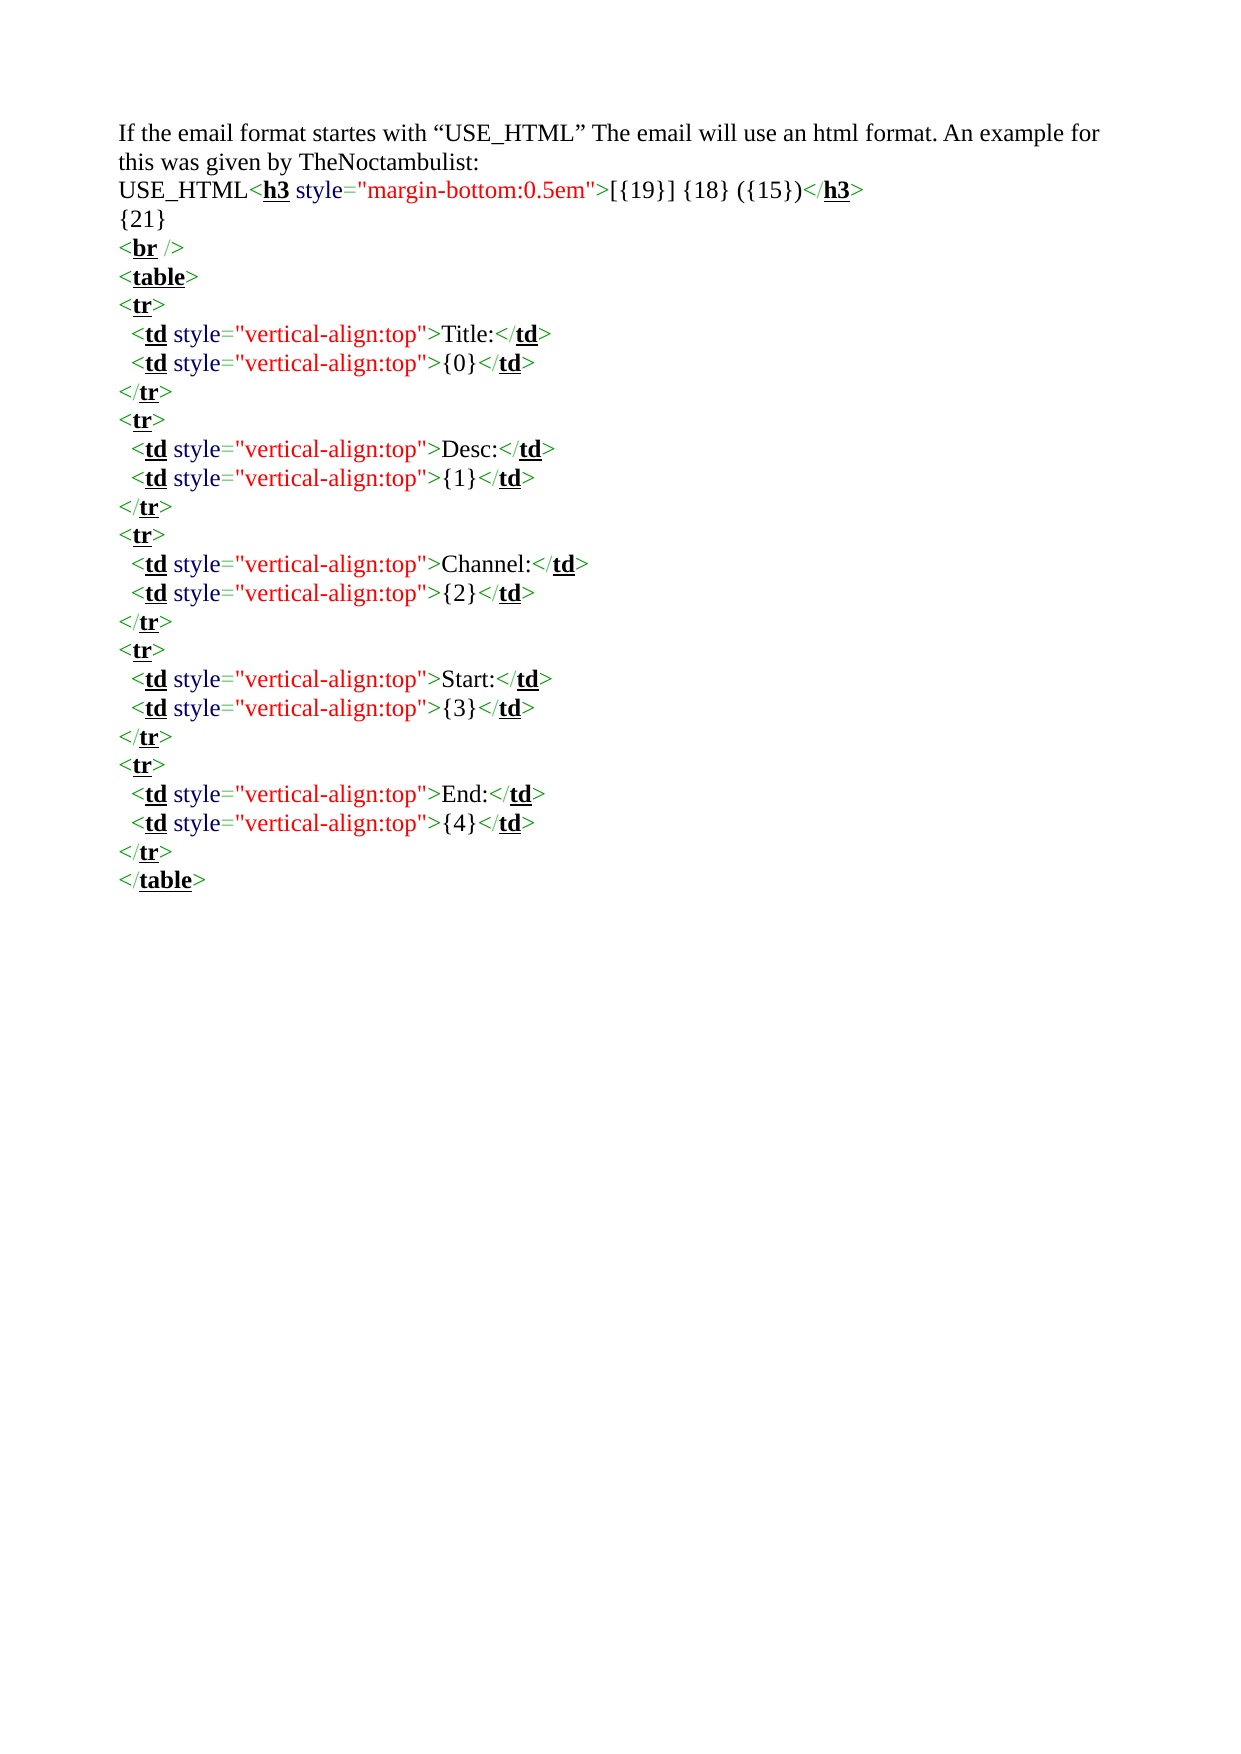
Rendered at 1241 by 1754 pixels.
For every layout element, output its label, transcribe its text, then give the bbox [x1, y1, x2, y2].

text USE_HTML<h3 style="margin-bottom:0.5em">[{19}] {18} ({15})</h3> {21} <br /> <table> <tr> <td style="vertical-align:top">Title:</td> <td style="vertical-align:top">{0}</td> </tr> <tr> <td style="vertical-align:top">Desc:</td> <td style="vertical-align:top">{1}</td> </tr> <tr> <td style="vertical-align:top">Channel:</td> <td style="vertical-align:top">{2}</td> </tr> <tr> <td style="vertical-align:top">Start:</td> <td style="vertical-align:top">{3}</td> </tr> <tr> <td style="vertical-align:top">End:</td> <td style="vertical-align:top">{4}</td> </tr> </table> [118, 176, 1122, 894]
text If the email format startes with “USE_HTML” The email will use an html format. An example for this was given by TheNoctambulist: [118, 118, 1122, 176]
